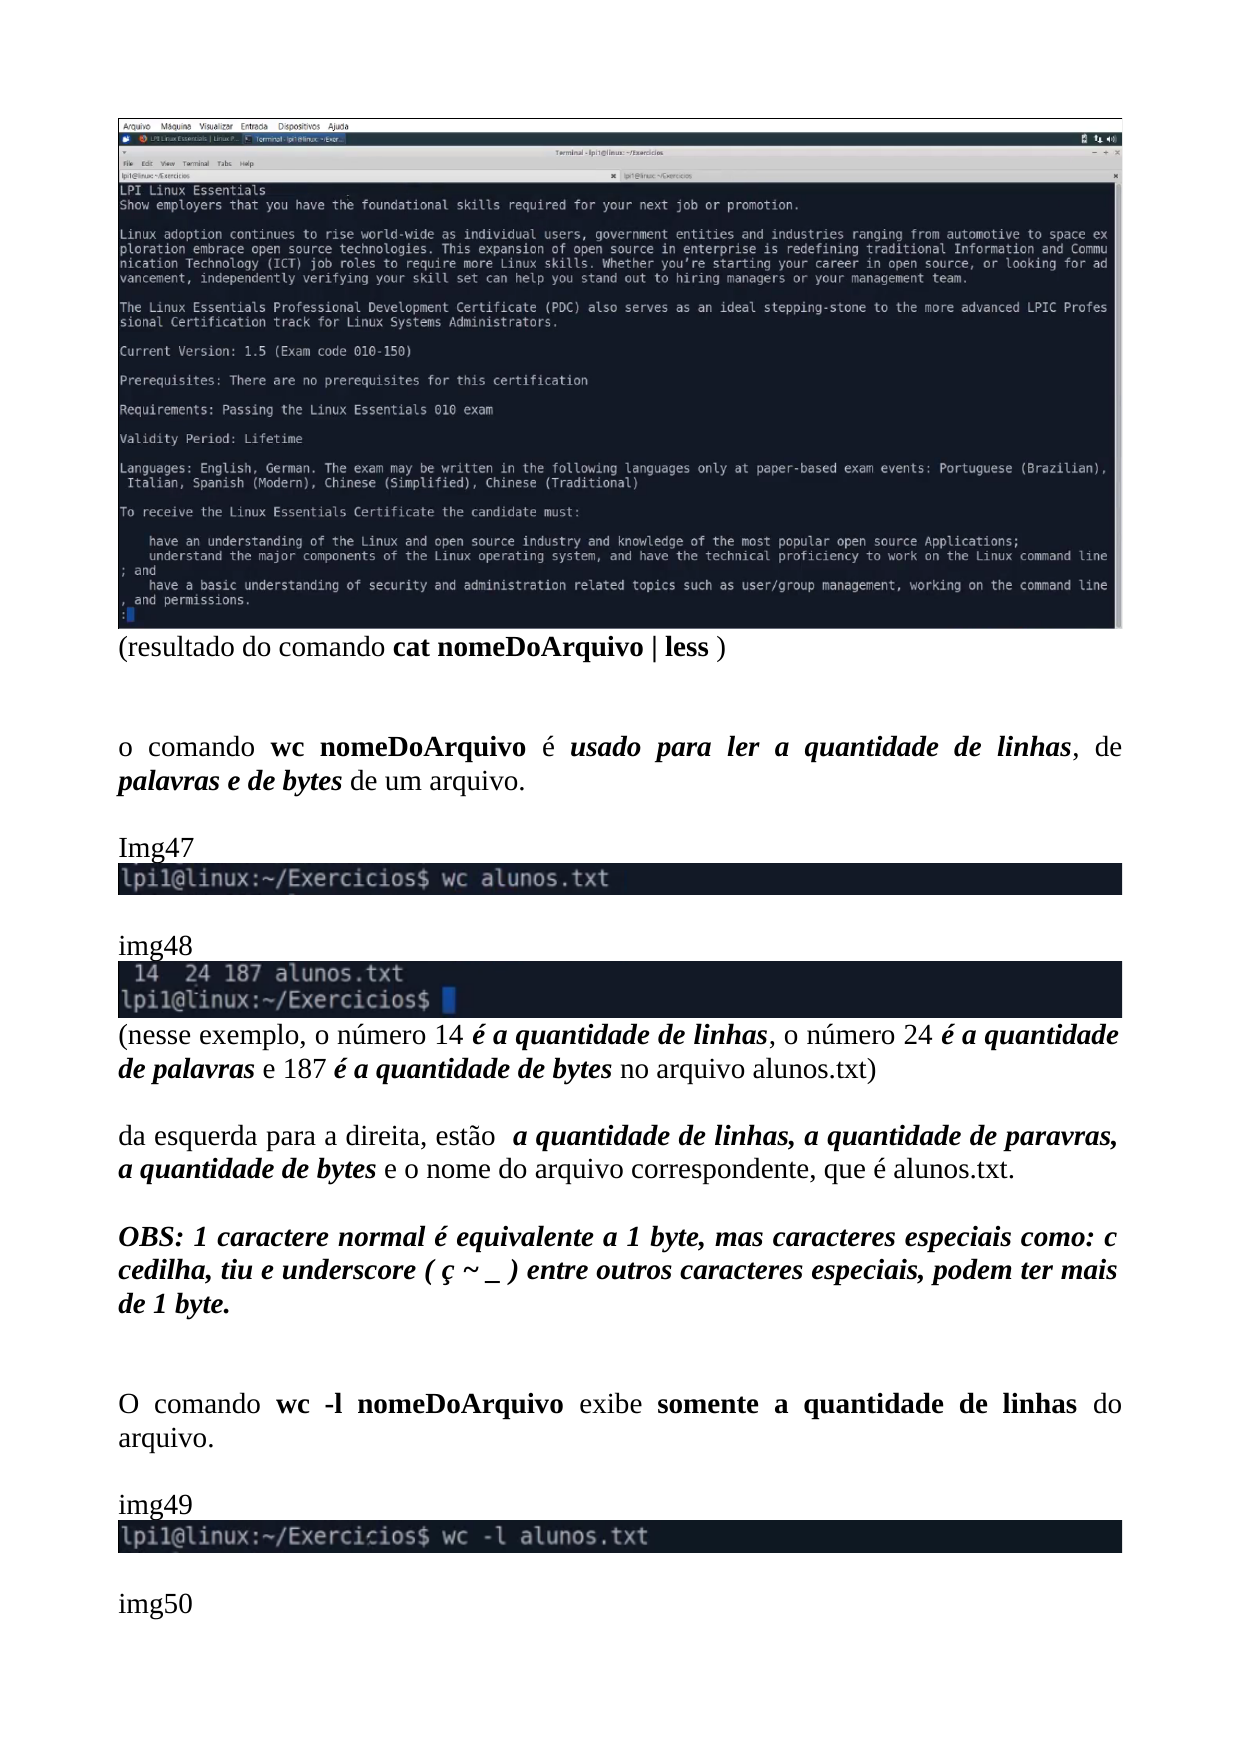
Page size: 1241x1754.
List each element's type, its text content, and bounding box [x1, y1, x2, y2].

text Img47 [118, 830, 1122, 863]
text O comando wc -l nomeDoArquivo exibe somente a quantidade de linhas do arquivo. [118, 1386, 1122, 1453]
text img48 [118, 928, 1122, 961]
text da esquerda para a direita, estão a quantidade de linhas, a quantidade de paravras, a quantidade de bytes e o nome do arquivo correspondente, que é alunos.txt. [118, 1118, 1122, 1185]
picture [118, 863, 1123, 895]
text (nesse exemplo, o número 14 é a quantidade de linhas, o número 24 é a quantidade de palavras e 187 é a quantidade de bytes no arquivo alunos.txt) [118, 1018, 1122, 1084]
text (resultado do comando cat nomeDoArquivo | less ) [118, 629, 1122, 662]
picture [118, 1520, 1123, 1553]
picture [118, 961, 1123, 1018]
text OBS: 1 caractere normal é equivalente a 1 byte, mas caracteres especiais como: c cedilha, tiu e underscore ( ç ~ _ ) entre outros caracteres especiais, podem ter mais de 1 byte. [118, 1219, 1122, 1319]
text o comando wc nomeDoArquivo é usado para ler a quantidade de linhas, de palavras e de bytes de um arquivo. [118, 729, 1122, 797]
picture [118, 118, 1123, 629]
text img50 [118, 1586, 1122, 1620]
text img49 [118, 1487, 1122, 1520]
